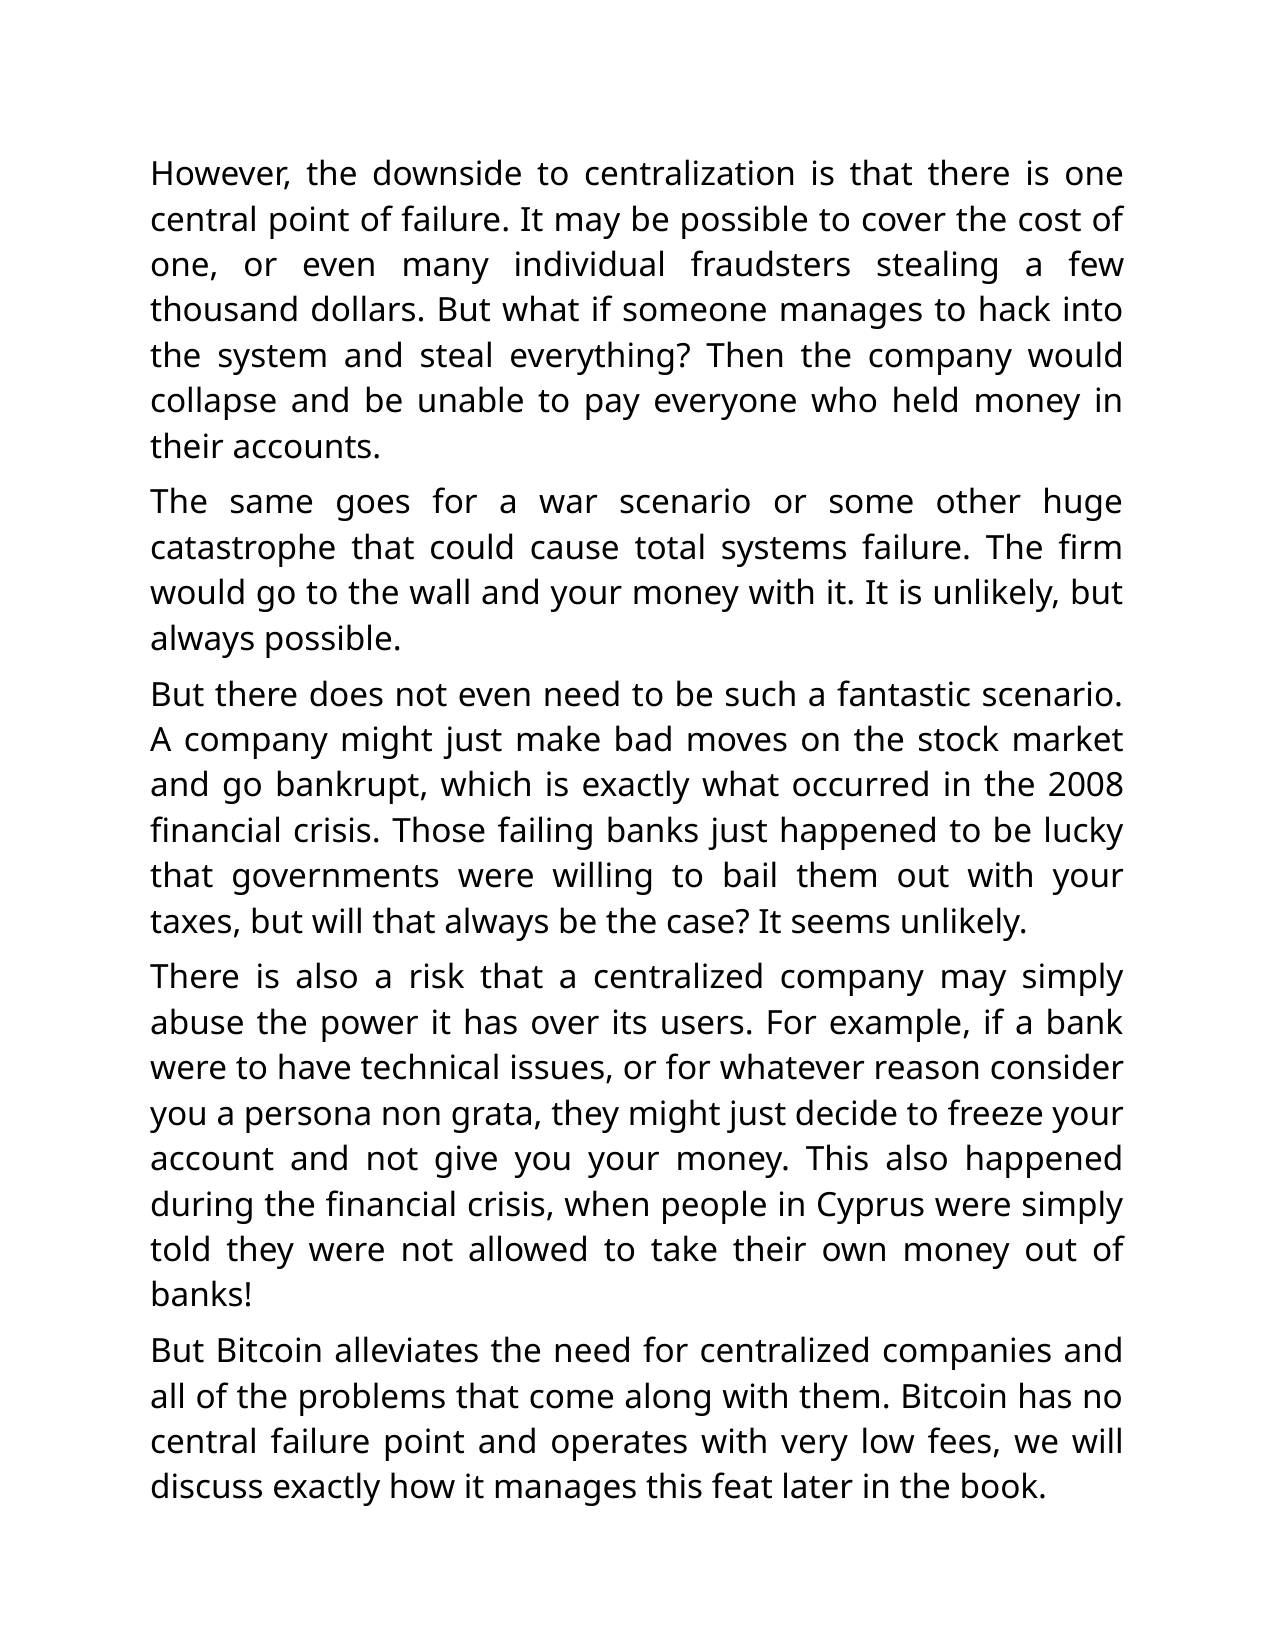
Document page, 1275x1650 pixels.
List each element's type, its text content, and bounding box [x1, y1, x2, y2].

text But Bitcoin alleviates the need for centralized companies and all of the problems that come along with them. Bitcoin has no central failure point and operates with very low fees, we will discuss exactly how it manages this feat later in the book. [150, 1327, 1125, 1509]
text There is also a risk that a centralized company may simply abuse the power it has over its users. For example, if a bank were to have technical issues, or for whatever reason consider you a persona non grata, they might just decide to freeze your account and not give you your money. This also happened during the financial crisis, when people in Cyprus were simply told they were not allowed to take their own money out of banks! [150, 953, 1125, 1317]
text But there does not even need to be such a fantastic scenario. A company might just make bad moves on the stock market and go bankrupt, which is exactly what occurred in the 2008 financial crisis. Those failing banks just happened to be lucky that governments were willing to bail them out with your taxes, but will that always be the case? It seems unlikely. [150, 670, 1125, 943]
text However, the downside to centralization is that there is one central point of failure. It may be possible to cover the cost of one, or even many individual fraudsters stealing a few thousand dollars. But what if someone manages to hack into the system and steal everything? Then the company would collapse and be unable to pay everyone who held money in their accounts. [150, 150, 1125, 468]
text The same goes for a war scenario or some other huge catastrophe that could cause total systems failure. The firm would go to the wall and your money with it. It is unlikely, but always possible. [150, 478, 1125, 660]
